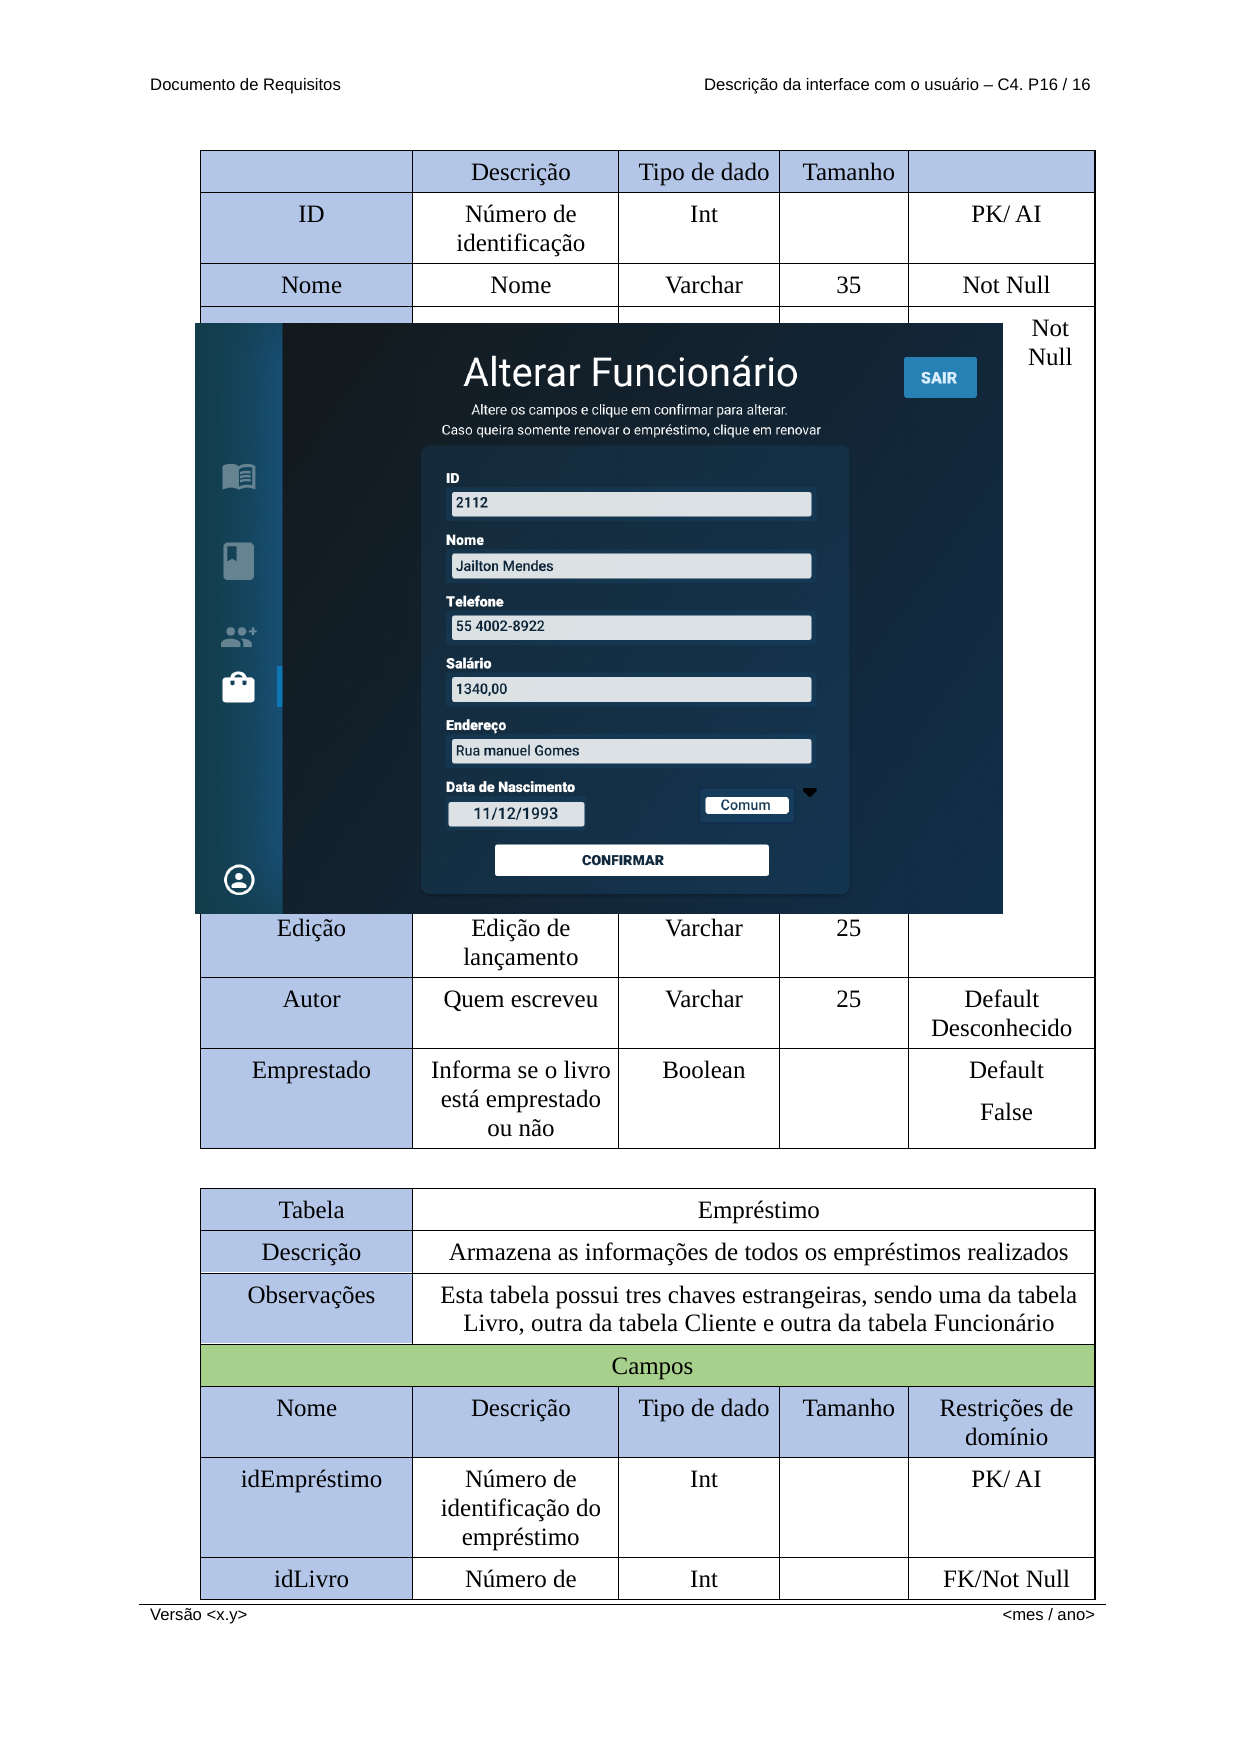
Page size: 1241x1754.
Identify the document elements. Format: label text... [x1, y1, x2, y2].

table_cell FK/Not Null [909, 1558, 1094, 1599]
table_cell Tipo de dado [619, 151, 779, 192]
table_cell Autor [201, 978, 412, 1048]
table_cell Int [619, 193, 779, 263]
table_cell Campos [201, 1345, 1094, 1386]
table_cell Nome [201, 1387, 412, 1457]
table_cell idLivro [201, 1558, 412, 1599]
table_cell Edição de lançamento [413, 914, 618, 977]
picture [195, 323, 1003, 914]
table_cell Restrições de domínio [909, 1387, 1094, 1457]
table_cell Observações [201, 1274, 412, 1343]
table_cell Varchar [619, 264, 779, 306]
table_cell Varchar [619, 914, 779, 977]
table_cell Descrição [413, 151, 618, 192]
table_cell PK/ AI [909, 193, 1094, 263]
table_cell Not Null [909, 264, 1094, 306]
table_cell Int [619, 1458, 779, 1557]
table_cell Número de [413, 1558, 618, 1599]
table_header Empréstimo [413, 1189, 1094, 1230]
table_cell Edição [201, 914, 412, 977]
table_cell Informa se o livro está emprestado ou não [413, 1049, 618, 1148]
table_cell Esta tabela possui tres chaves estrangeiras, sendo uma da tabela Livro, outra da tabela Cliente e outra da tabela Funcionário [413, 1274, 1094, 1343]
table_cell Emprestado [201, 1049, 412, 1148]
table_cell Tamanho [780, 1387, 908, 1457]
table_cell 25 [780, 978, 908, 1048]
table_cell [201, 151, 412, 192]
table_cell Número de identificação do empréstimo [413, 1458, 618, 1557]
table_cell Armazena as informações de todos os empréstimos realizados [413, 1231, 1094, 1272]
table_cell Descrição [413, 1387, 618, 1457]
table_cell [619, 307, 779, 323]
table_cell Boolean [619, 1049, 779, 1148]
table_cell [201, 307, 412, 323]
table_cell [780, 1049, 908, 1148]
table_cell [780, 1458, 908, 1557]
table_cell Default False [909, 1049, 1094, 1148]
table_cell idEmpréstimo [201, 1458, 412, 1557]
table_header Tabela [201, 1189, 412, 1230]
table_cell [780, 307, 908, 323]
table_cell Default Desconhecido [909, 978, 1094, 1048]
table_cell ID [201, 193, 412, 263]
table_cell Tipo de dado [619, 1387, 779, 1457]
table_cell Nome [201, 264, 412, 306]
table_cell PK/ AI [909, 1458, 1094, 1557]
table_cell Int [619, 1558, 779, 1599]
table_cell 25 [780, 914, 908, 977]
table_cell Descrição [201, 1231, 412, 1272]
table_cell Not Null [909, 307, 1094, 977]
table_cell [780, 193, 908, 263]
table_cell Quem escreveu [413, 978, 618, 1048]
table_cell Tamanho [780, 151, 908, 192]
table_cell [413, 307, 618, 323]
table_cell Varchar [619, 978, 779, 1048]
table_cell [909, 151, 1094, 192]
table_cell [780, 1558, 908, 1599]
table_cell Número de identificação [413, 193, 618, 263]
table_cell Nome [413, 264, 618, 306]
table_cell 35 [780, 264, 908, 306]
